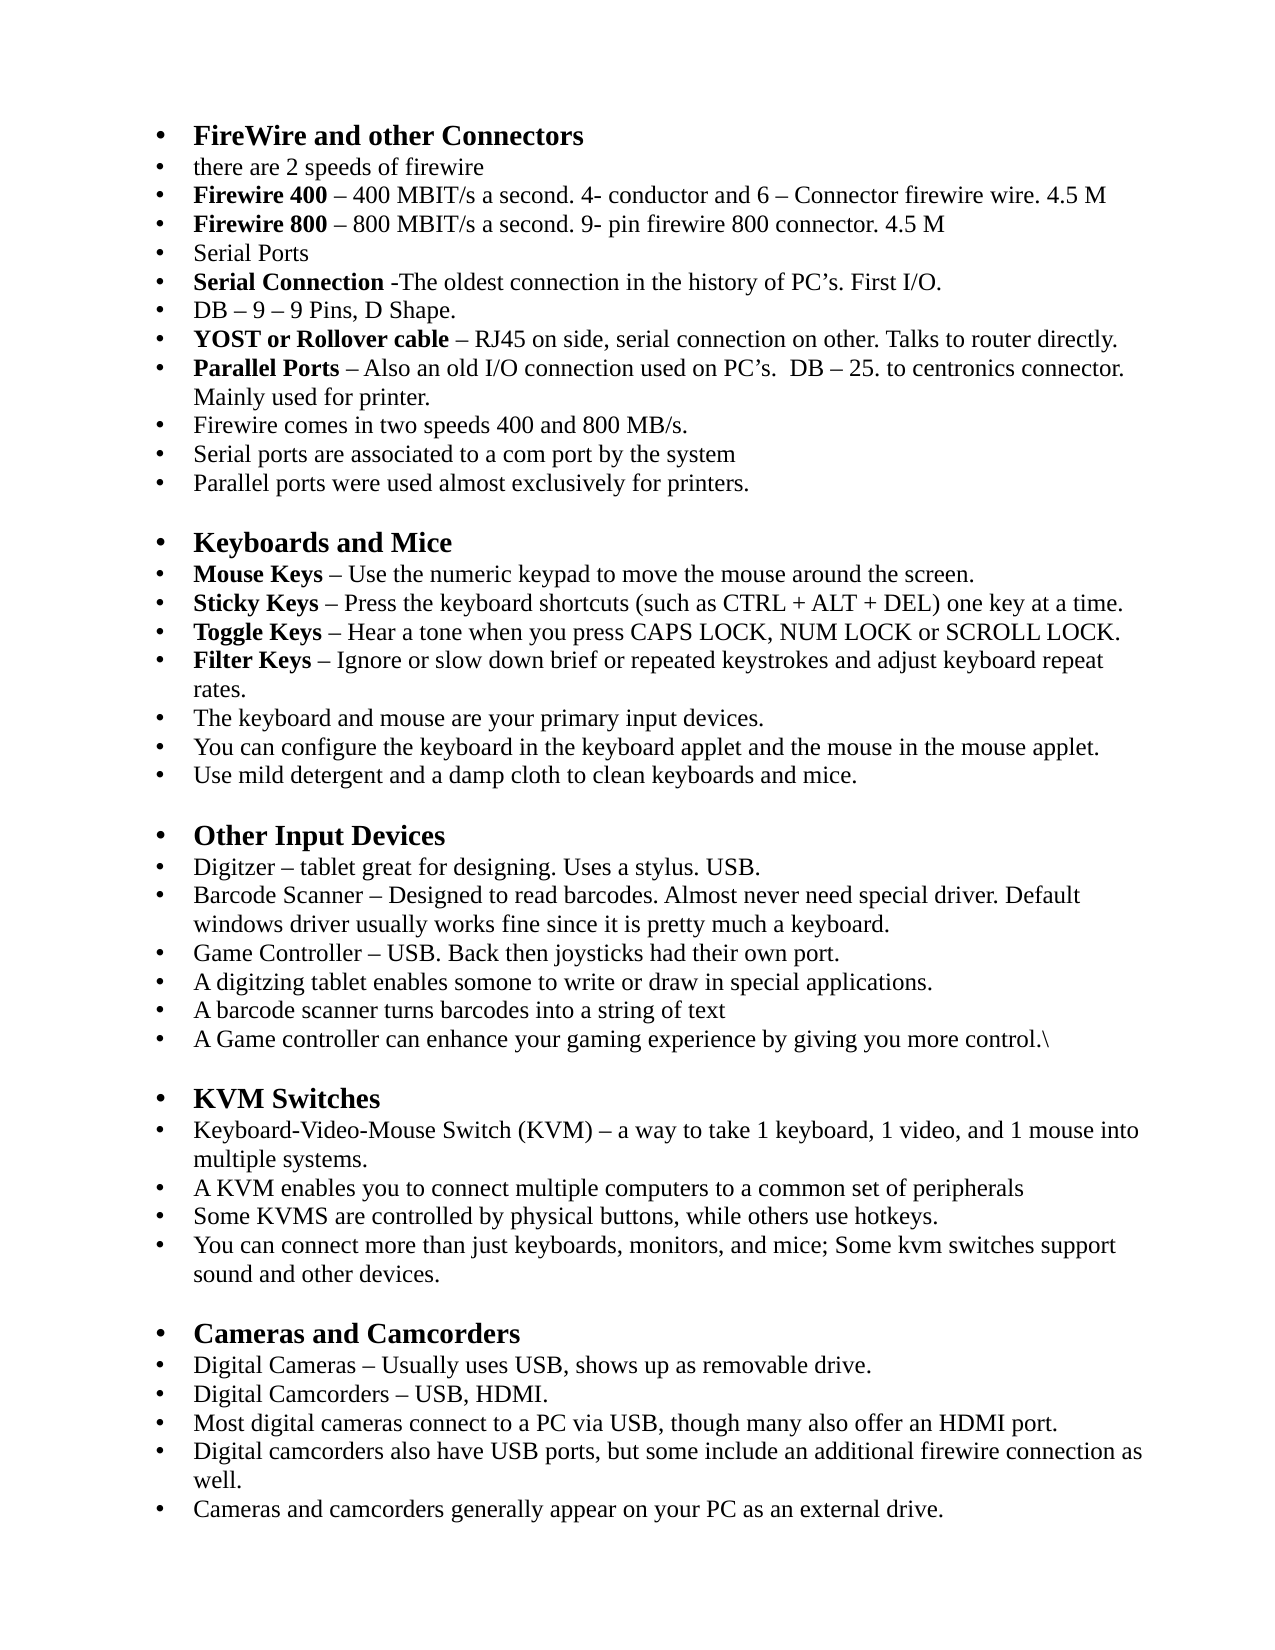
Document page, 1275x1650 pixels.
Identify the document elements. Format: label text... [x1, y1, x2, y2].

list A barcode scanner turns barcodes into a string of text [156, 995, 1157, 1024]
list You can configure the keyboard in the keyboard applet and the mouse in the mouse applet. [156, 732, 1157, 760]
list Filter Keys – Ignore or slow down brief or repeated keystrokes and adjust keyboard repeat rates. [156, 645, 1157, 703]
list Sticky Keys – Press the keyboard shortcuts (such as CTRL + ALT + DEL) one key at a time. [156, 588, 1157, 617]
list Toggle Keys – Hear a tone when you press CAPS LOCK, NUM LOCK or SCROLL LOCK. [156, 617, 1157, 645]
list A Game controller can enhance your gaming experience by giving you more control.\ [156, 1024, 1157, 1053]
list Barcode Scanner – Designed to read barcodes. Almost never need special driver. Default windows driver usually works fine since it is pretty much a keyboard. [156, 880, 1157, 938]
list Digital Cameras – Usually uses USB, shows up as removable drive. [156, 1350, 1157, 1379]
list You can connect more than just keyboards, monitors, and mice; Some kvm switches support sound and other devices. [156, 1230, 1157, 1288]
list Parallel Ports – Also an old I/O connection used on PC’s. DB – 25. to centronics connector. Mainly used for printer. [156, 353, 1157, 411]
list Serial Connection -The oldest connection in the history of PC’s. First I/O. [156, 267, 1157, 296]
list Firewire 800 – 800 MBIT/s a second. 9- pin firewire 800 connector. 4.5 M [156, 209, 1157, 238]
list Some KVMS are controlled by physical buttons, while others use hotkeys. [156, 1201, 1157, 1230]
list Cameras and camcorders generally appear on your PC as an external drive. [156, 1494, 1157, 1523]
list YOST or Rollover cable – RJ45 on side, serial connection on other. Talks to router directly. [156, 324, 1157, 353]
list Digital camcorders also have USB ports, but some include an additional firewire connection as well. [156, 1436, 1157, 1494]
list Firewire 400 – 400 MBIT/s a second. 4- conductor and 6 – Connector firewire wire. 4.5 M [156, 181, 1157, 209]
list A digitzing tablet enables somone to write or draw in special applications. [156, 967, 1157, 995]
list Serial Ports [156, 238, 1157, 267]
list FireWire and other Connectors [156, 118, 1157, 152]
list Keyboard-Video-Mouse Switch (KVM) – a way to take 1 keyboard, 1 video, and 1 mouse into multiple systems. [156, 1115, 1157, 1173]
list Firewire comes in two speeds 400 and 800 MB/s. [156, 411, 1157, 439]
list The keyboard and mouse are your primary input devices. [156, 703, 1157, 732]
list Digital Camcorders – USB, HDMI. [156, 1379, 1157, 1408]
list Other Input Devices [156, 818, 1157, 852]
list Use mild detergent and a damp cloth to clean keyboards and mice. [156, 760, 1157, 789]
list Most digital cameras connect to a PC via USB, though many also offer an HDMI port. [156, 1408, 1157, 1436]
list Parallel ports were used almost exclusively for printers. [156, 468, 1157, 497]
list Keyboards and Mice [156, 526, 1157, 559]
list Serial ports are associated to a com port by the system [156, 439, 1157, 468]
list there are 2 speeds of firewire [156, 152, 1157, 181]
list Digitzer – tablet great for designing. Uses a stylus. USB. [156, 852, 1157, 880]
list Mouse Keys – Use the numeric keypad to move the mouse around the screen. [156, 559, 1157, 588]
list Game Controller – USB. Back then joysticks had their own port. [156, 938, 1157, 967]
list DB – 9 – 9 Pins, D Shape. [156, 296, 1157, 324]
list A KVM enables you to connect multiple computers to a common set of peripherals [156, 1173, 1157, 1201]
list Cameras and Camcorders [156, 1316, 1157, 1350]
list KVM Switches [156, 1082, 1157, 1115]
